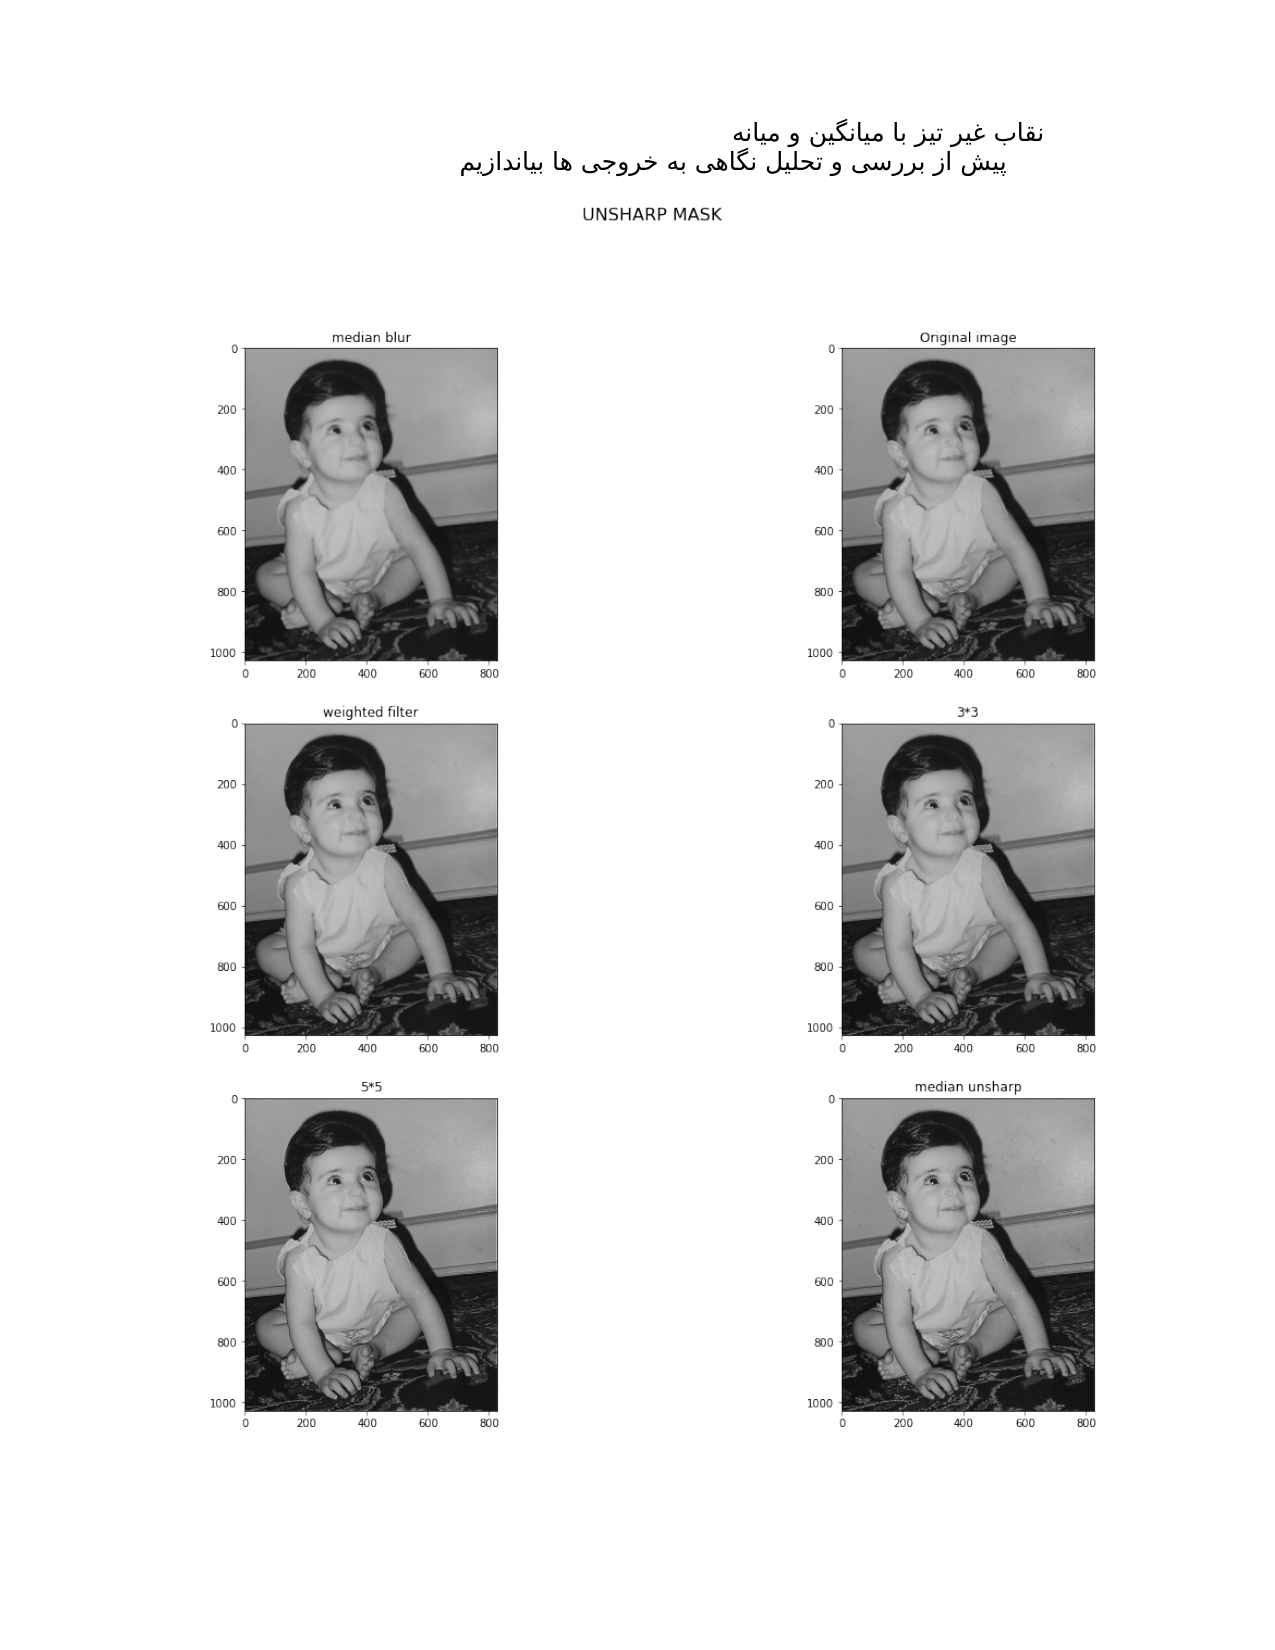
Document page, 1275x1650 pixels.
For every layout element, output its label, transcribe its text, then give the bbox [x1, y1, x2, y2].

picture [202, 200, 1103, 1437]
list پیش از بررسی و تحلیل نگاهی به خروجی ها بیاندازیم [118, 147, 1044, 176]
list نقاب غیر تیز با میانگین و میانه [118, 118, 1044, 147]
